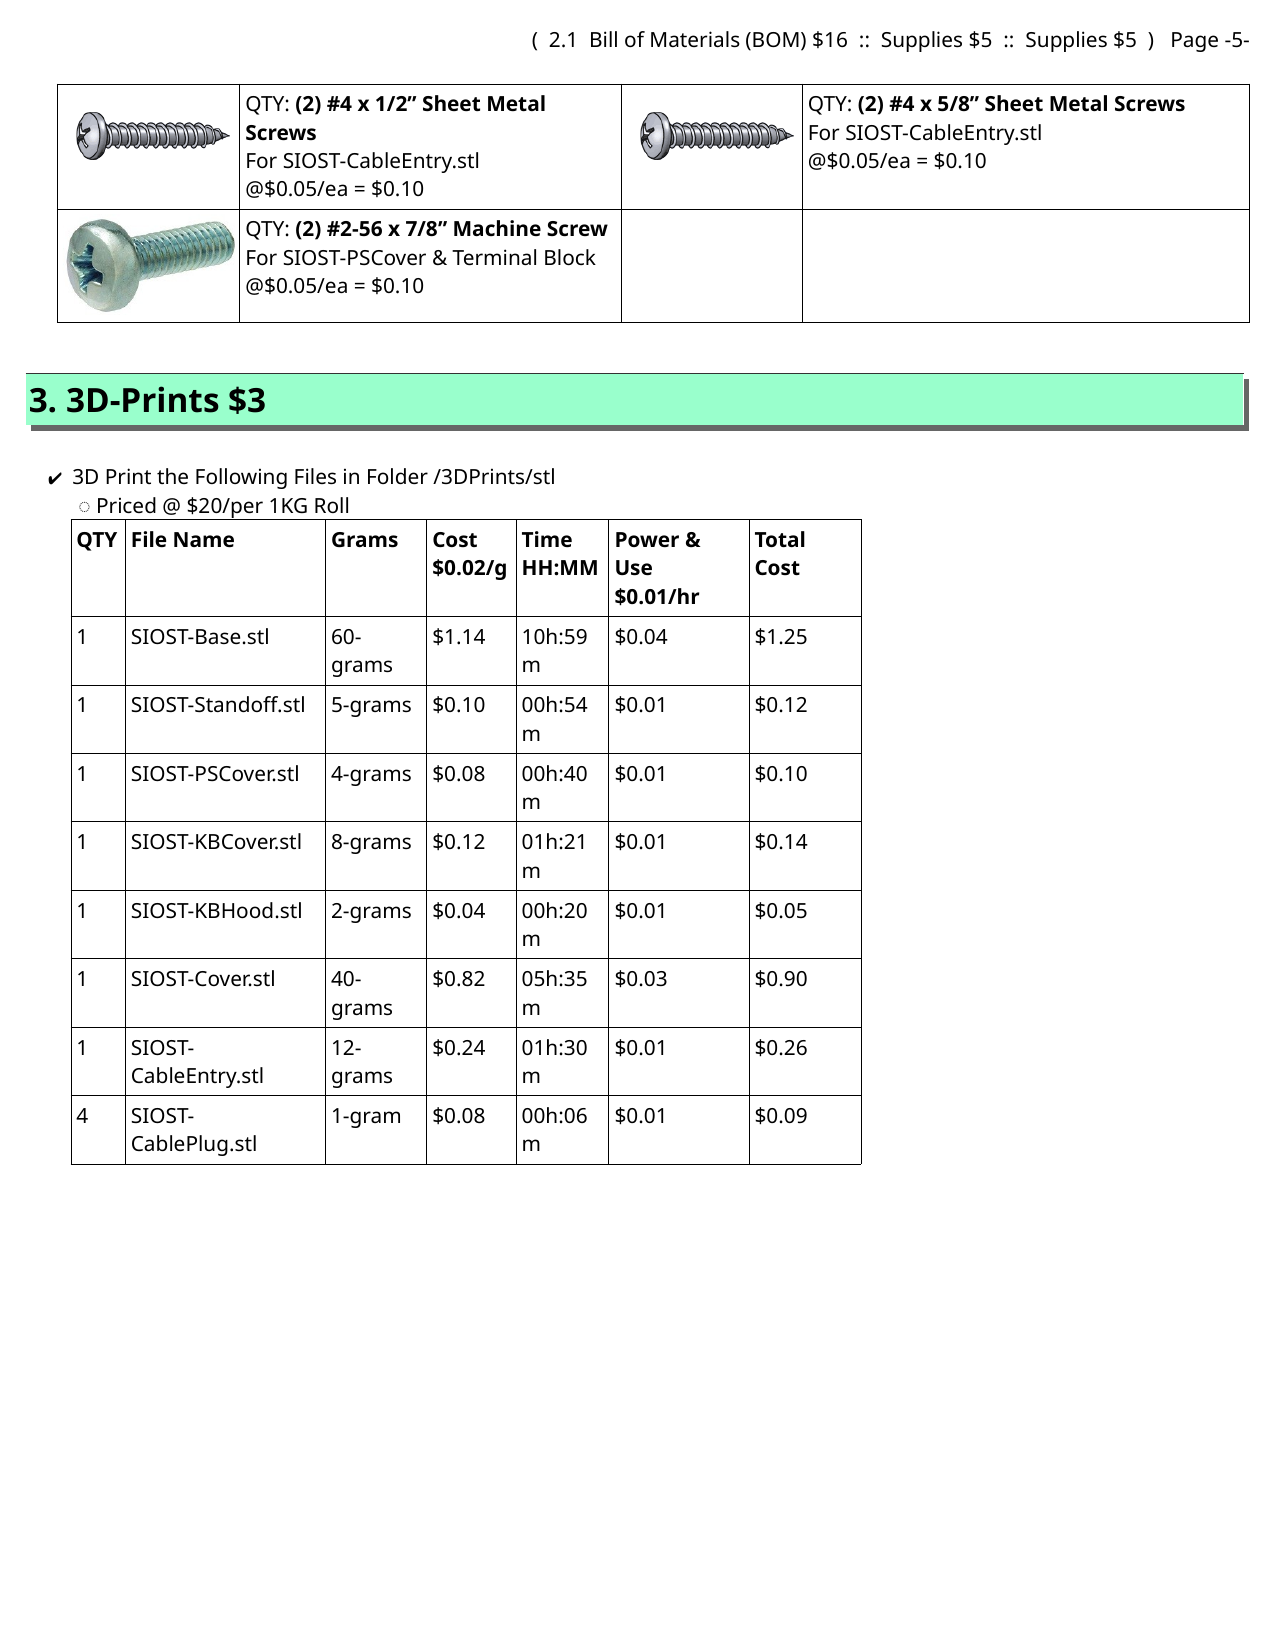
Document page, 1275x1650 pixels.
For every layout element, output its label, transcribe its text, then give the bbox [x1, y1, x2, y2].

table_cell [803, 210, 1249, 322]
table_cell SIOST-PSCover.stl [126, 754, 325, 821]
list 3D Print the Following Files in Folder /3DPrints/stl [48, 462, 1249, 491]
table_cell 05h:35m [517, 959, 608, 1027]
table_cell 00h:40m [517, 754, 608, 821]
table_cell 1 [72, 754, 125, 821]
table_cell 12-grams [326, 1028, 426, 1095]
table_cell 4-grams [326, 754, 426, 821]
table_cell SIOST-Base.stl [126, 617, 325, 684]
table_cell $0.04 [427, 891, 516, 958]
table_cell SIOST-KBHood.stl [126, 891, 325, 958]
table_header File Name [126, 520, 325, 616]
table_cell $0.01 [609, 686, 749, 753]
table_cell $0.01 [609, 754, 749, 821]
table_cell $0.04 [609, 617, 749, 684]
table_cell $0.14 [750, 822, 861, 890]
table_cell [622, 85, 802, 209]
table_header Cost $0.02/g [427, 520, 516, 616]
table_cell 00h:20m [517, 891, 608, 958]
table_header Time HH:MM [517, 520, 608, 616]
table_cell 60-grams [326, 617, 426, 684]
table_cell QTY: (2) #2-56 x 7/8” Machine Screw For SIOST-PSCover & Terminal Block @$0.05/ea = $0.10 [240, 210, 621, 322]
table_header QTY [72, 520, 125, 616]
picture [62, 89, 234, 177]
table_cell 1 [72, 686, 125, 753]
list Priced @ $20/per 1KG Roll [78, 491, 1249, 519]
table_header Total Cost [750, 520, 861, 616]
table_cell $0.12 [427, 822, 516, 890]
table_cell 8-grams [326, 822, 426, 890]
table_cell 10h:59m [517, 617, 608, 684]
table_cell $1.14 [427, 617, 516, 684]
table_cell $0.01 [609, 1028, 749, 1095]
table_cell $1.25 [750, 617, 861, 684]
table_cell $0.01 [609, 1096, 749, 1164]
table_cell 1 [72, 617, 125, 684]
table_cell 1 [72, 891, 125, 958]
table_cell QTY: (2) #4 x 5/8” Sheet Metal Screws For SIOST-CableEntry.stl @$0.05/ea = $0.10 [803, 85, 1249, 209]
picture [62, 214, 237, 317]
table_cell $0.90 [750, 959, 861, 1027]
table_cell 4 [72, 1096, 125, 1164]
table_cell $0.01 [609, 822, 749, 890]
table_cell $0.24 [427, 1028, 516, 1095]
table_cell $0.26 [750, 1028, 861, 1095]
picture [626, 89, 798, 177]
table_header Grams [326, 520, 426, 616]
table_cell [58, 210, 239, 322]
table_header Power & Use $0.01/hr [609, 520, 749, 616]
table_cell 1 [72, 1028, 125, 1095]
table_cell 40-grams [326, 959, 426, 1027]
table_cell $0.09 [750, 1096, 861, 1164]
table_cell $0.82 [427, 959, 516, 1027]
table_cell $0.12 [750, 686, 861, 753]
table_cell $0.03 [609, 959, 749, 1027]
table_cell [622, 210, 802, 322]
table_cell $0.10 [427, 686, 516, 753]
table_cell SIOST-Standoff.stl [126, 686, 325, 753]
table_cell 5-grams [326, 686, 426, 753]
table_cell $0.08 [427, 754, 516, 821]
subtitle 3D-Prints $3 [26, 374, 1243, 425]
table_cell SIOST-KBCover.stl [126, 822, 325, 890]
table_cell SIOST-CablePlug.stl [126, 1096, 325, 1164]
table_cell $0.08 [427, 1096, 516, 1164]
table_cell SIOST-Cover.stl [126, 959, 325, 1027]
table_cell QTY: (2) #4 x 1/2” Sheet Metal Screws For SIOST-CableEntry.stl @$0.05/ea = $0.10 [240, 85, 621, 209]
table_cell $0.01 [609, 891, 749, 958]
table_cell 01h:30m [517, 1028, 608, 1095]
table_cell 1 [72, 959, 125, 1027]
table_cell [58, 85, 239, 209]
table_cell 1 [72, 822, 125, 890]
table_cell 01h:21m [517, 822, 608, 890]
table_cell 00h:54m [517, 686, 608, 753]
table_cell SIOST-CableEntry.stl [126, 1028, 325, 1095]
table_cell $0.05 [750, 891, 861, 958]
table_cell $0.10 [750, 754, 861, 821]
table_cell 1-gram [326, 1096, 426, 1164]
table_cell 00h:06m [517, 1096, 608, 1164]
table_cell 2-grams [326, 891, 426, 958]
